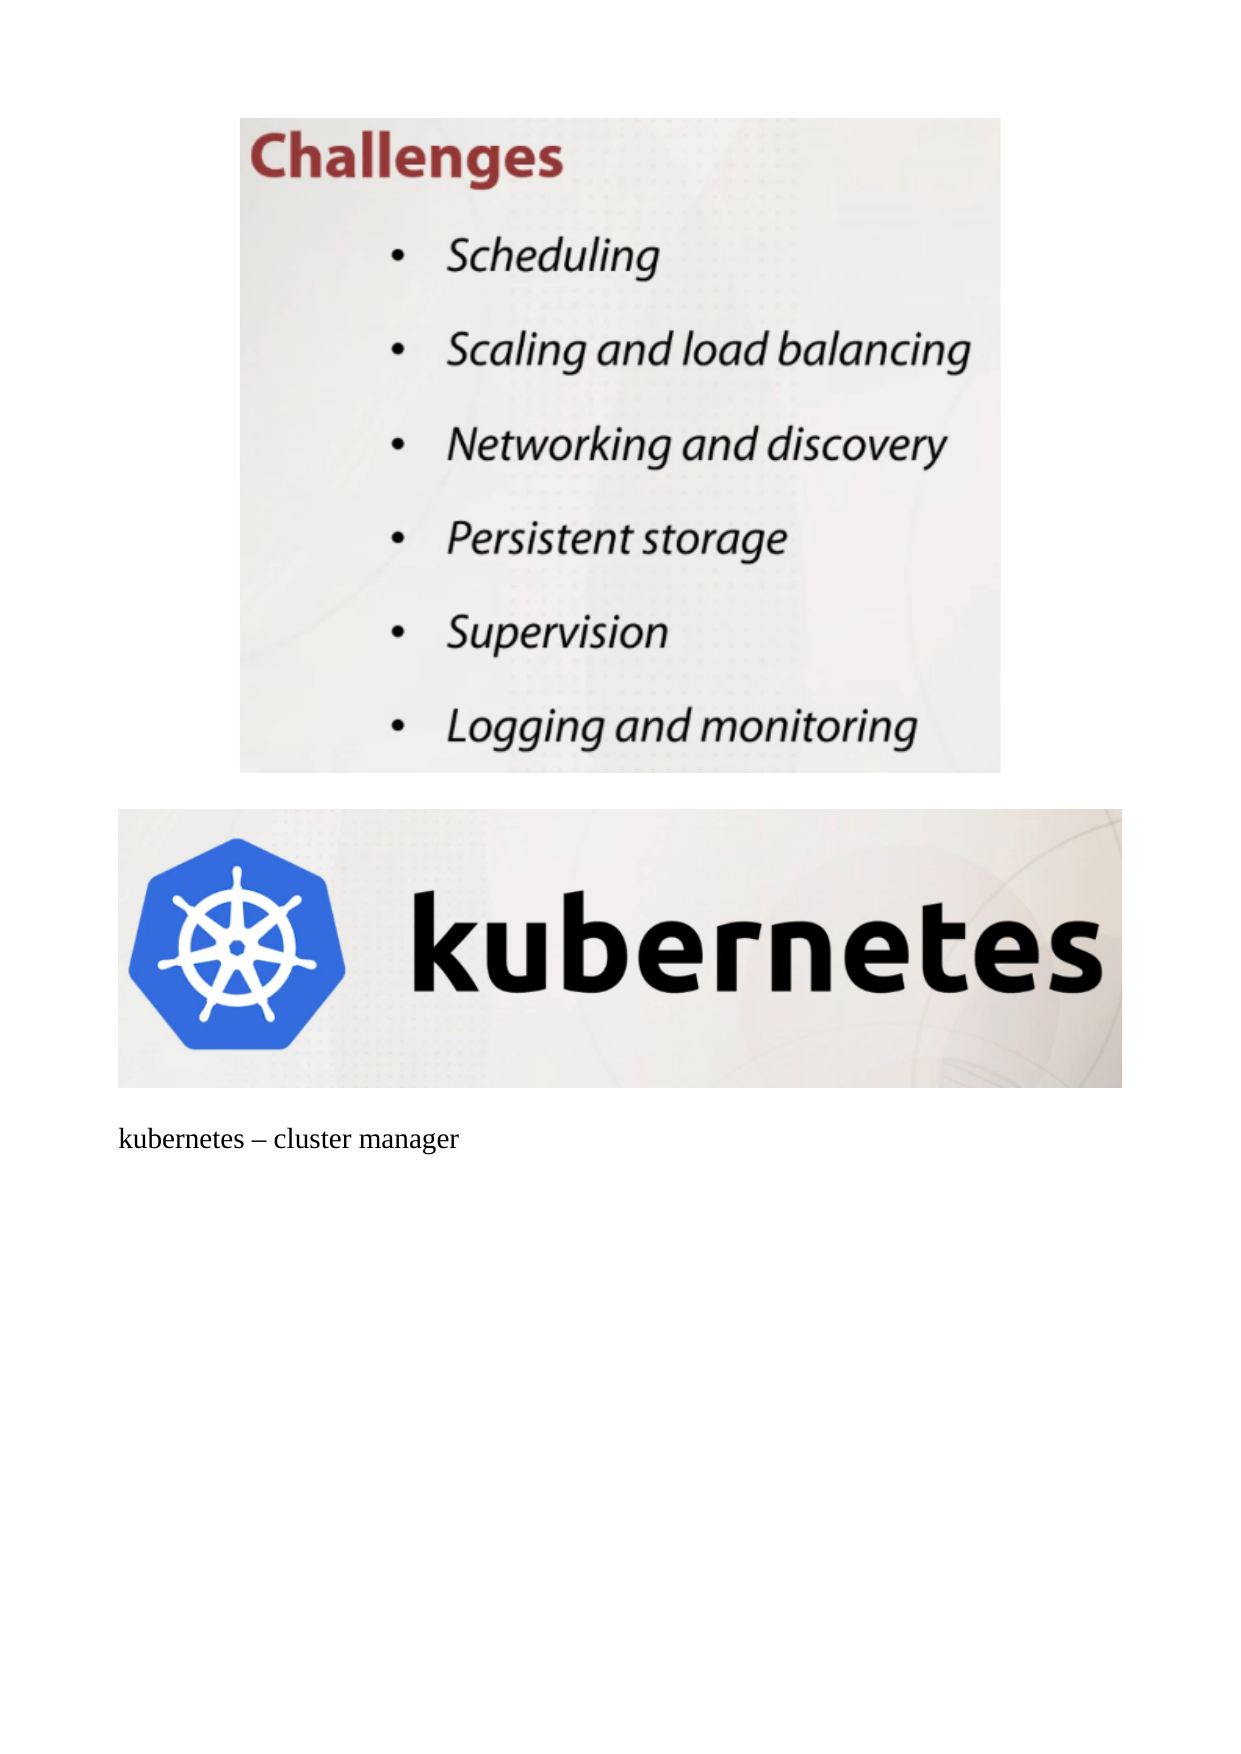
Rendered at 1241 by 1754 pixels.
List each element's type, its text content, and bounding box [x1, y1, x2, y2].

picture [239, 118, 1001, 773]
text kubernetes – cluster manager [118, 1121, 1122, 1155]
picture [118, 809, 1123, 1088]
